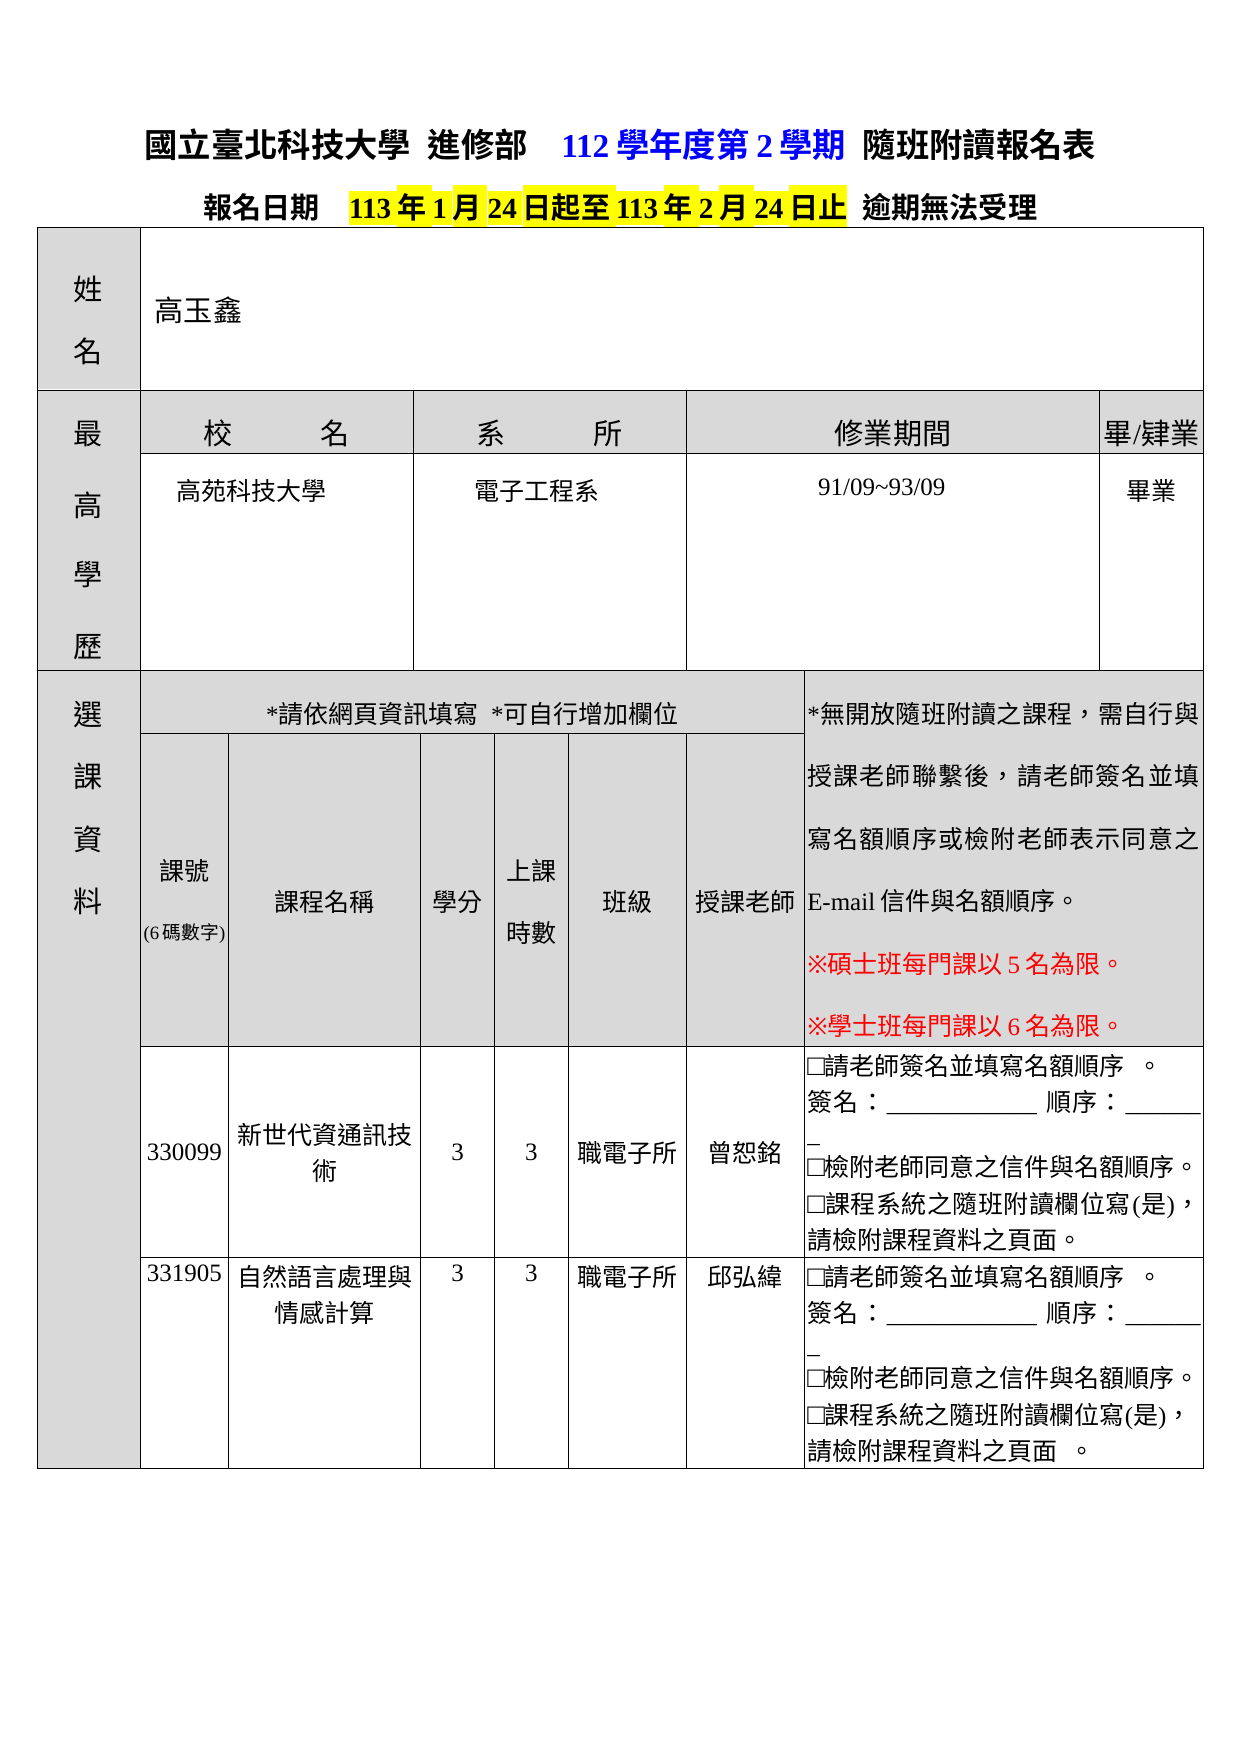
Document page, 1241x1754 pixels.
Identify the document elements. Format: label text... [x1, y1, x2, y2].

table_cell *無開放隨班附讀之課程，需自行與授課老師聯繫後，請老師簽名並填寫名額順序或檢附老師表示同意之E-mail信件與名額順序。 ※碩士班每門課以5名為限。 ※學士班每門課以6名為限。 [805, 671, 1203, 1046]
table_cell 自然語言處理與情感計算 [229, 1258, 420, 1468]
table_cell 畢業 [1100, 454, 1203, 670]
table_cell 3 [421, 1258, 494, 1468]
table_cell 選 課 資 料 [38, 671, 140, 1468]
table_header 高玉鑫 [141, 228, 1203, 389]
table_cell □請老師簽名並填寫名額順序 。 簽名：____________ 順序：_______ □檢附老師同意之信件與名額順序。 □課程系統之隨班附讀欄位寫(是)，請檢附課程資料之頁面。 [805, 1047, 1203, 1257]
table_cell 職電子所 [569, 1258, 686, 1468]
table_cell *請依網頁資訊填寫 *可自行增加欄位 [141, 671, 804, 733]
table_cell 邱弘緯 [687, 1258, 804, 1468]
table_cell □請老師簽名並填寫名額順序 。 簽名：____________ 順序：_______ □檢附老師同意之信件與名額順序。 □課程系統之隨班附讀欄位寫(是)，請檢附課程資料之頁面 。 [805, 1258, 1203, 1468]
table_cell 上課 時數 [495, 734, 568, 1046]
table_cell 91/09~93/09 [687, 454, 1099, 670]
text 國立臺北科技大學 進修部 112學年度第2學期 隨班附讀報名表 [59, 102, 1181, 164]
table_cell 330099 [141, 1047, 228, 1257]
table_header 姓 名 [38, 228, 140, 389]
table_cell 授課老師 [687, 734, 804, 1046]
table_cell 最 高 學 歷 [38, 391, 140, 670]
table_cell 331905 [141, 1258, 228, 1468]
table_cell 畢/肄業 [1100, 391, 1203, 453]
table_cell 電子工程系 [414, 454, 686, 670]
table_cell 修業期間 [687, 391, 1099, 453]
table_cell 新世代資通訊技術 [229, 1047, 420, 1257]
text 報名日期 113年1月24日起至113年2月24日止 逾期無法受理 [59, 164, 1181, 227]
table_cell 3 [495, 1258, 568, 1468]
table_cell 課程名稱 [229, 734, 420, 1046]
table_cell 職電子所 [569, 1047, 686, 1257]
table_cell 高苑科技大學 [141, 454, 413, 670]
table_cell 校 名 [141, 391, 413, 453]
table_cell 學分 [421, 734, 494, 1046]
table_cell 曾恕銘 [687, 1047, 804, 1257]
table_cell 課號 (6碼數字) [141, 734, 228, 1046]
table_cell 3 [421, 1047, 494, 1257]
table_cell 系 所 [414, 391, 686, 453]
table_cell 3 [495, 1047, 568, 1257]
table_cell 班級 [569, 734, 686, 1046]
